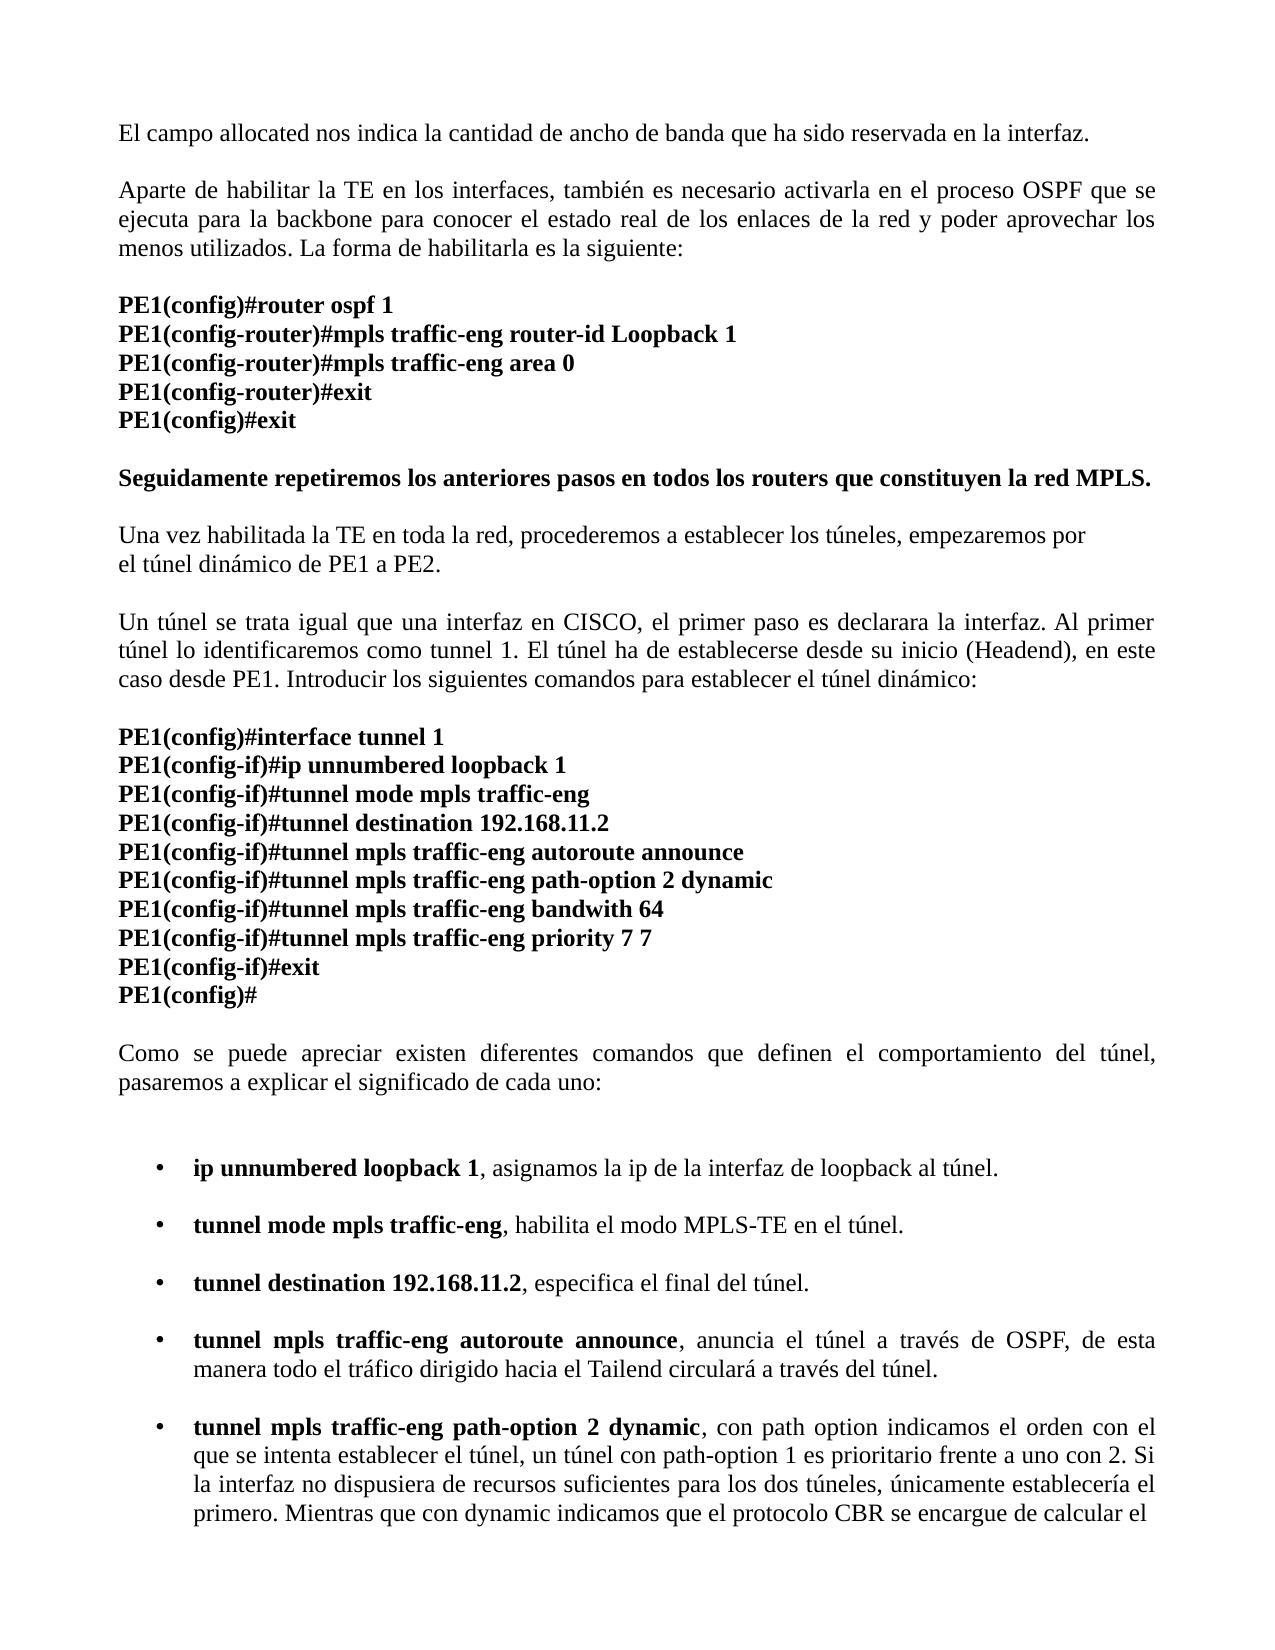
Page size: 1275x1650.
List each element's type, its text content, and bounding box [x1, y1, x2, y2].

text PE1(config-router)#mpls traffic-eng area 0 [118, 348, 1157, 377]
list ip unnumbered loopback 1, asignamos la ip de la interfaz de loopback al túnel. [156, 1153, 1157, 1182]
text Una vez habilitada la TE en toda la red, procederemos a establecer los túneles, empezaremos por [118, 521, 1157, 549]
list tunnel mpls traffic-eng autoroute announce, anuncia el túnel a través de OSPF, de esta manera todo el tráfico dirigido hacia el Tailend circulará a través del túnel. [156, 1326, 1157, 1383]
text PE1(config-if)#tunnel mpls traffic-eng path-option 2 dynamic [118, 866, 1157, 894]
text PE1(config-router)#exit [118, 377, 1157, 406]
text PE1(config-router)#mpls traffic-eng router-id Loopback 1 [118, 319, 1157, 348]
text PE1(config)#interface tunnel 1 [118, 722, 1157, 751]
text el túnel dinámico de PE1 a PE2. [118, 549, 1157, 578]
text PE1(config-if)#tunnel mpls traffic-eng autoroute announce [118, 837, 1157, 866]
text PE1(config-if)#tunnel mode mpls traffic-eng [118, 779, 1157, 808]
text Aparte de habilitar la TE en los interfaces, también es necesario activarla en el proceso OSPF que se ejecuta para la backbone para conocer el estado real de los enlaces de la red y poder aprovechar los menos utilizados. La forma de habilitarla es la siguiente: [118, 176, 1157, 262]
list tunnel mpls traffic-eng path-option 2 dynamic, con path option indicamos el orden con el que se intenta establecer el túnel, un túnel con path-option 1 es prioritario frente a uno con 2. Si la interfaz no dispusiera de recursos suficientes para los dos túneles, únicamente establecería el primero. Mientras que con dynamic indicamos que el protocolo CBR se encargue de calcular el [156, 1412, 1157, 1527]
text PE1(config-if)#exit [118, 952, 1157, 981]
text El campo allocated nos indica la cantidad de ancho de banda que ha sido reservada en la interfaz. [118, 118, 1157, 147]
text PE1(config)# [118, 981, 1157, 1009]
text PE1(config-if)#ip unnumbered loopback 1 [118, 751, 1157, 779]
text PE1(config-if)#tunnel mpls traffic-eng bandwith 64 [118, 894, 1157, 923]
text Un túnel se trata igual que una interfaz en CISCO, el primer paso es declarara la interfaz. Al primer túnel lo identificaremos como tunnel 1. El túnel ha de establecerse desde su inicio (Headend), en este caso desde PE1. Introducir los siguientes comandos para establecer el túnel dinámico: [118, 607, 1157, 693]
text Como se puede apreciar existen diferentes comandos que definen el comportamiento del túnel, pasaremos a explicar el significado de cada uno: [118, 1038, 1157, 1096]
text Seguidamente repetiremos los anteriores pasos en todos los routers que constituyen la red MPLS. [118, 463, 1157, 492]
text PE1(config)#exit [118, 406, 1157, 434]
text PE1(config-if)#tunnel destination 192.168.11.2 [118, 808, 1157, 837]
text PE1(config-if)#tunnel mpls traffic-eng priority 7 7 [118, 923, 1157, 952]
list tunnel destination 192.168.11.2, especifica el final del túnel. [156, 1268, 1157, 1297]
text PE1(config)#router ospf 1 [118, 291, 1157, 319]
list tunnel mode mpls traffic-eng, habilita el modo MPLS-TE en el túnel. [156, 1211, 1157, 1239]
